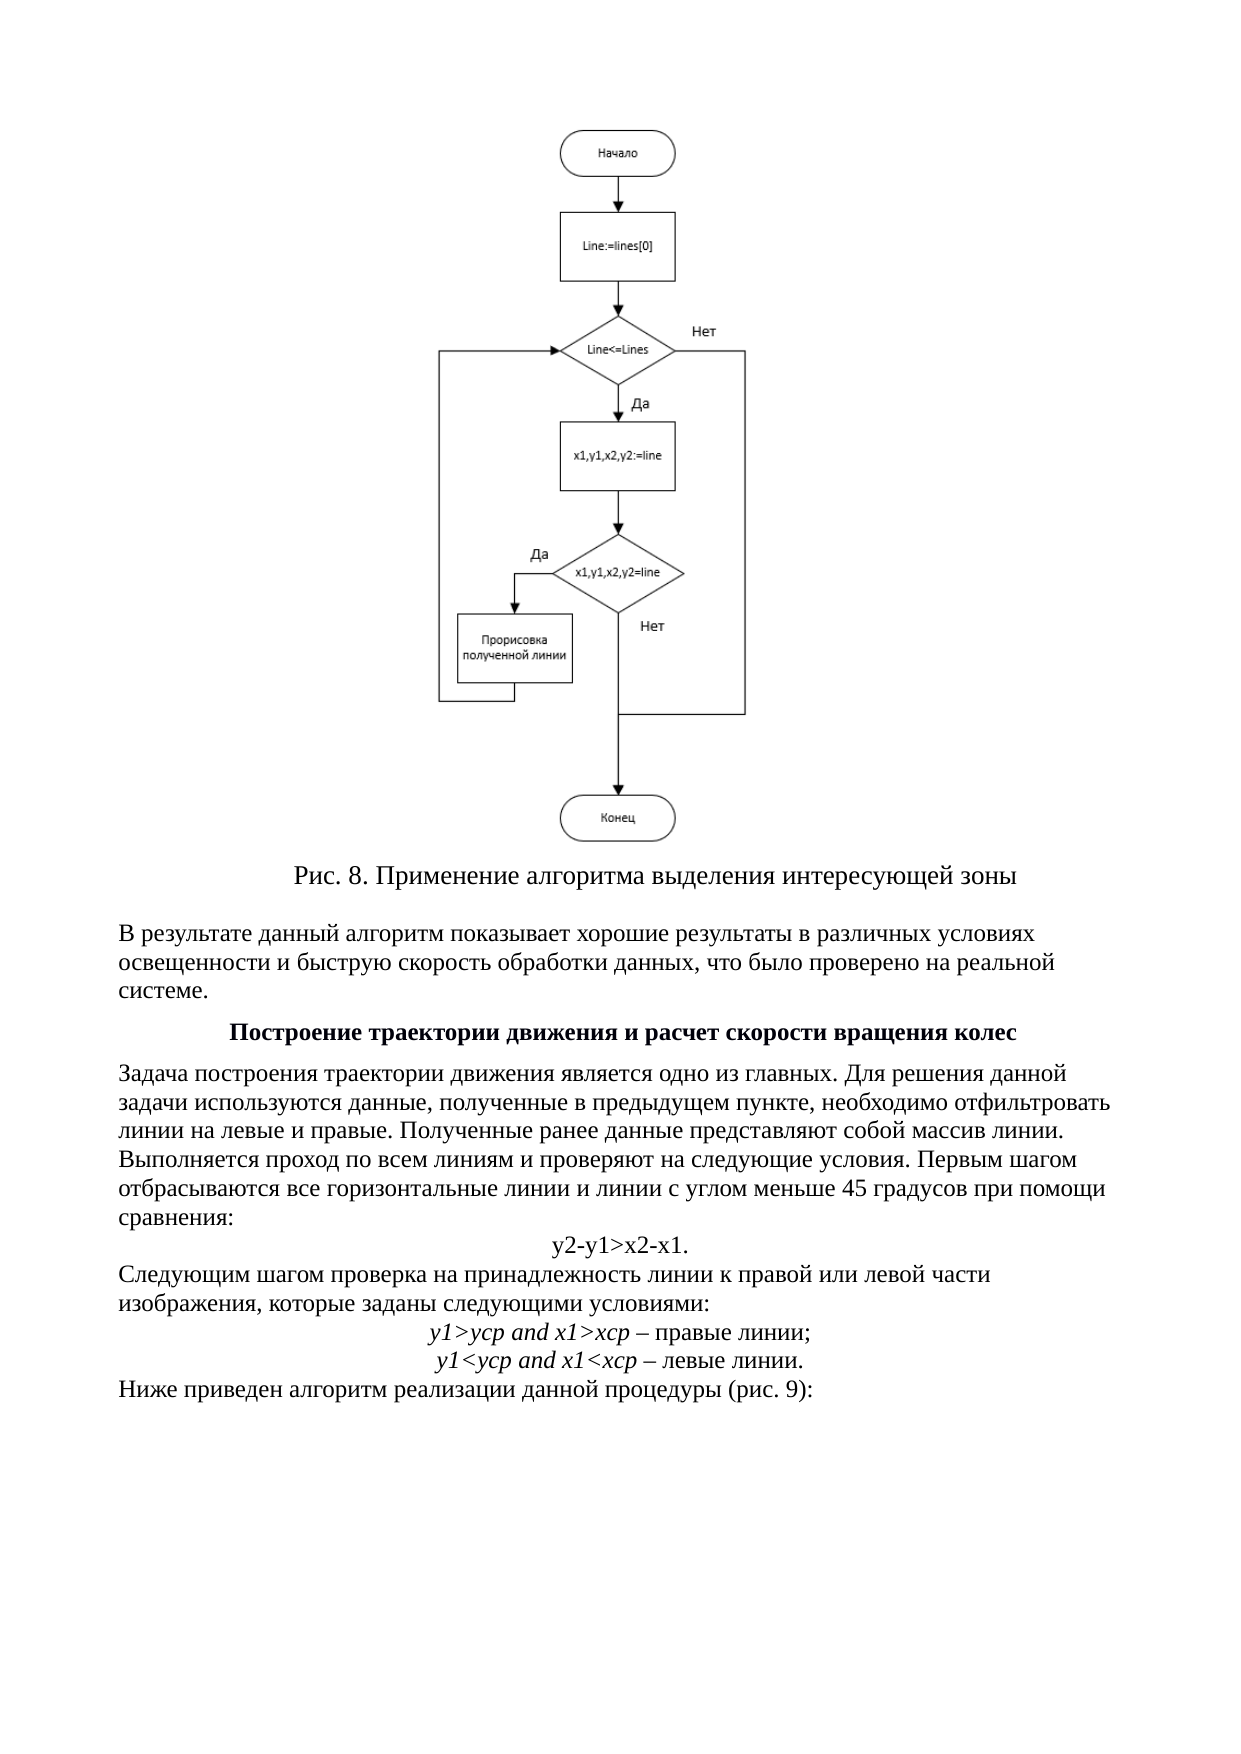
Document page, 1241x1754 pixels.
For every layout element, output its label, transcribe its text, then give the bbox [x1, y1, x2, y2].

picture [384, 118, 856, 846]
text Задача построения траектории движения является одно из главных. Для решения данной задачи используются данные, полученные в предыдущем пункте, необходимо отфильтровать линии на левыe и правые. Полученные ранее данные представляют собой массив линии. Выполняется проход по всем линиям и проверяют на следующие условия. Первым шагом отбрасываются все горизонтальные линии и линии с углом меньше 45 градусов при помощи сравнения: [118, 1058, 1122, 1231]
text Рис. 8. Применение алгоритма выделения интересующей зоны [118, 859, 1122, 890]
text y1>yср and x1>xср – правые линии; [118, 1317, 1122, 1346]
text Ниже приведен алгоритм реализации данной процедуры (рис. 9): [118, 1374, 1122, 1403]
text y1<yср and x1<xср – левые линии. [118, 1346, 1122, 1374]
subtitle Построение траектории движения и расчет скорости вращения колес [118, 1017, 1122, 1046]
text В результате данный алгоритм показывает хорошие результаты в различных условиях освещенности и быструю скорость обработки данных, что было проверено на реальной системе. [118, 918, 1122, 1004]
text Следующим шагом проверка на принадлежность линии к правой или левой части изображения, которые заданы следующими условиями: [118, 1259, 1122, 1317]
text y2-y1>x2-x1. [118, 1231, 1122, 1259]
